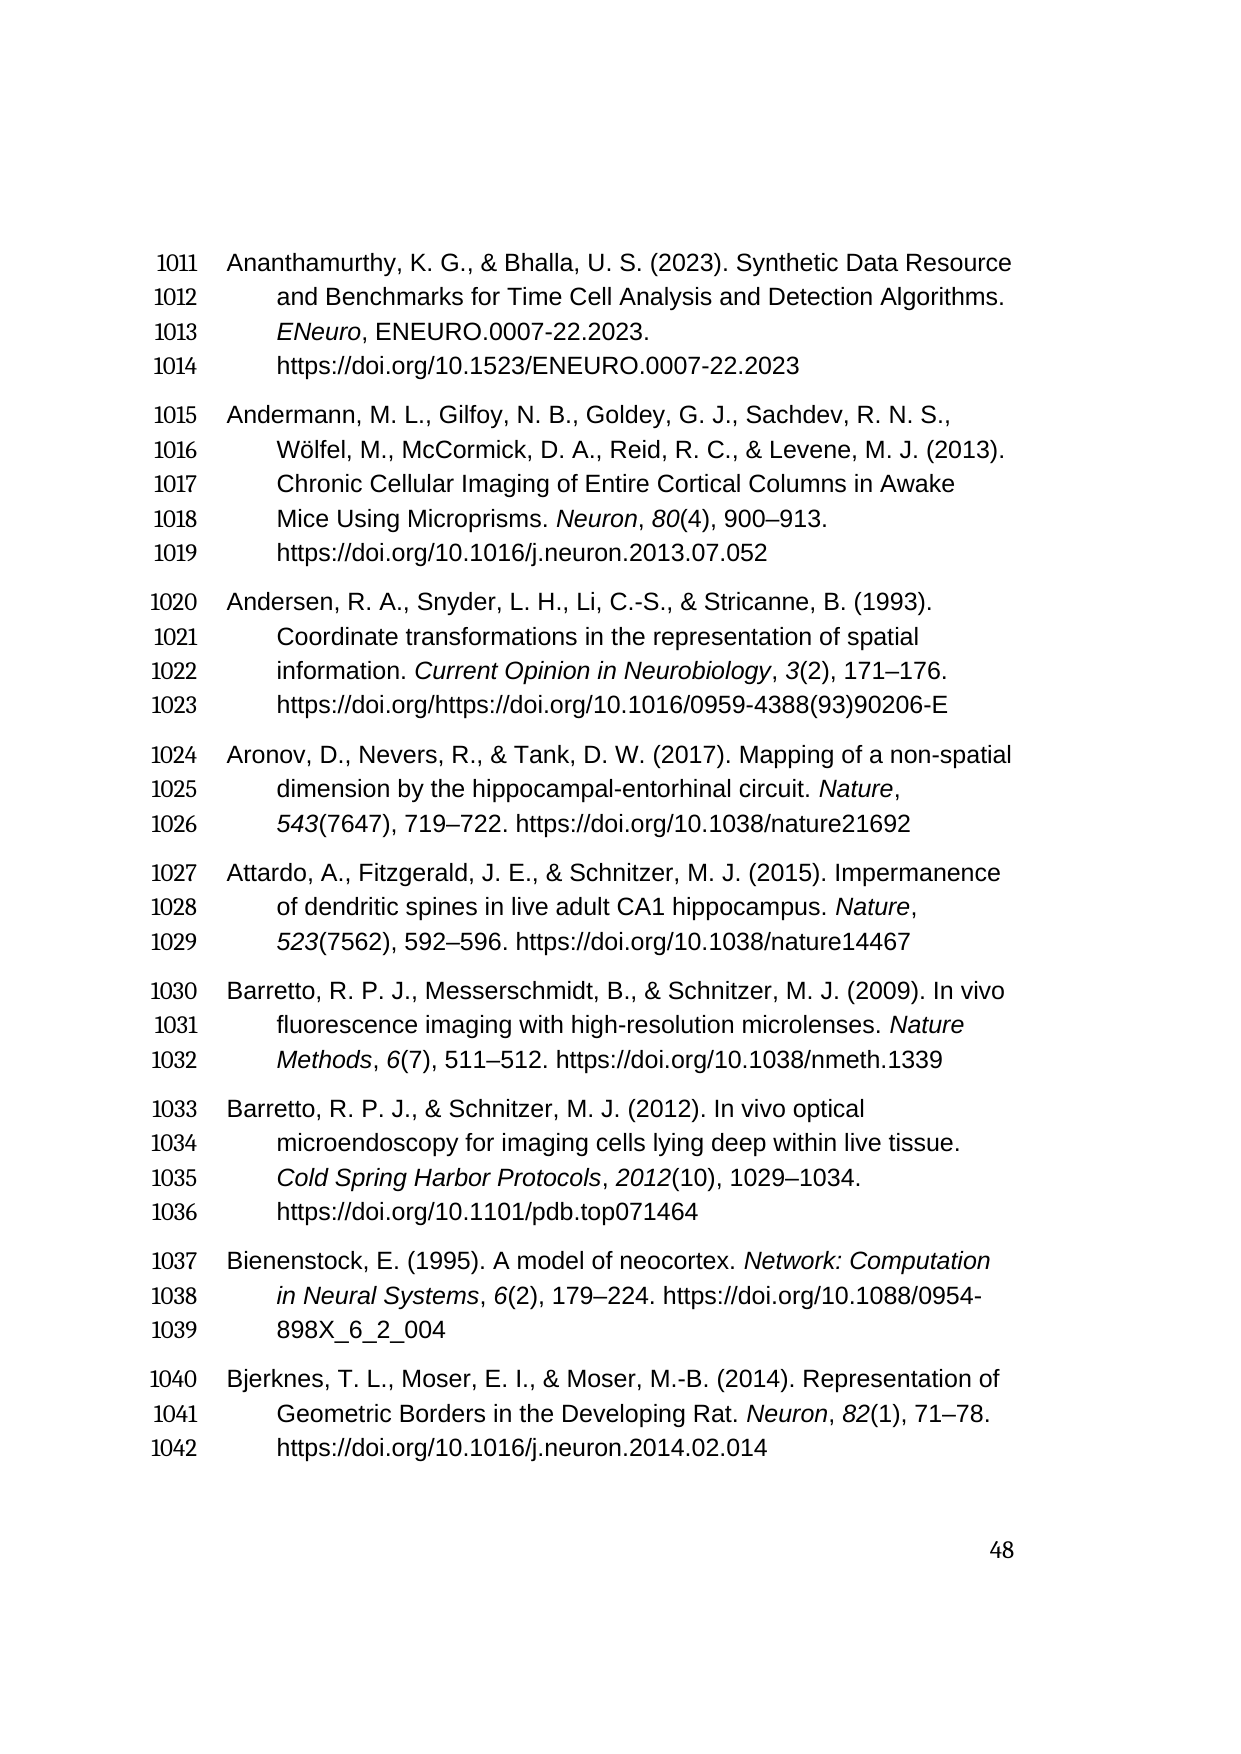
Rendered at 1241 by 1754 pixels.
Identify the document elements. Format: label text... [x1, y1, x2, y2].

text Bjerknes, T. L., Moser, E. I., & Moser, M.-B. (2014). Representation of Geometric Borders in the Developing Rat. Neuron, 82(1), 71–78. https://doi.org/10.1016/j.neuron.2014.02.014 [226, 1364, 1014, 1462]
text Ananthamurthy, K. G., & Bhalla, U. S. (2023). Synthetic Data Resource and Benchmarks for Time Cell Analysis and Detection Algorithms. ENeuro, ENEURO.0007-22.2023. https://doi.org/10.1523/ENEURO.0007-22.2023 [226, 248, 1014, 380]
text Aronov, D., Nevers, R., & Tank, D. W. (2017). Mapping of a non-spatial dimension by the hippocampal-entorhinal circuit. Nature, 543(7647), 719–722. https://doi.org/10.1038/nature21692 [226, 739, 1014, 837]
text Barretto, R. P. J., Messerschmidt, B., & Schnitzer, M. J. (2009). In vivo fluorescence imaging with high-resolution microlenses. Nature Methods, 6(7), 511–512. https://doi.org/10.1038/nmeth.1339 [226, 976, 1014, 1073]
text Attardo, A., Fitzgerald, J. E., & Schnitzer, M. J. (2015). Impermanence of dendritic spines in live adult CA1 hippocampus. Nature, 523(7562), 592–596. https://doi.org/10.1038/nature14467 [226, 858, 1014, 955]
text Barretto, R. P. J., & Schnitzer, M. J. (2012). In vivo optical microendoscopy for imaging cells lying deep within live tissue. Cold Spring Harbor Protocols, 2012(10), 1029–1034. https://doi.org/10.1101/pdb.top071464 [226, 1094, 1014, 1226]
text Andermann, M. L., Gilfoy, N. B., Goldey, G. J., Sachdev, R. N. S., Wölfel, M., McCormick, D. A., Reid, R. C., & Levene, M. J. (2013). Chronic Cellular Imaging of Entire Cortical Columns in Awake Mice Using Microprisms. Neuron, 80(4), 900–913. https://doi.org/10.1016/j.neuron.2013.07.052 [226, 400, 1014, 567]
text Bienenstock, E. (1995). A model of neocortex. Network: Computation in Neural Systems, 6(2), 179–224. https://doi.org/10.1088/0954-898X_6_2_004 [226, 1246, 1014, 1344]
text Andersen, R. A., Snyder, L. H., Li, C.-S., & Stricanne, B. (1993). Coordinate transformations in the representation of spatial information. Current Opinion in Neurobiology, 3(2), 171–176. https://doi.org/https://doi.org/10.1016/0959-4388(93)90206-E [226, 587, 1014, 719]
